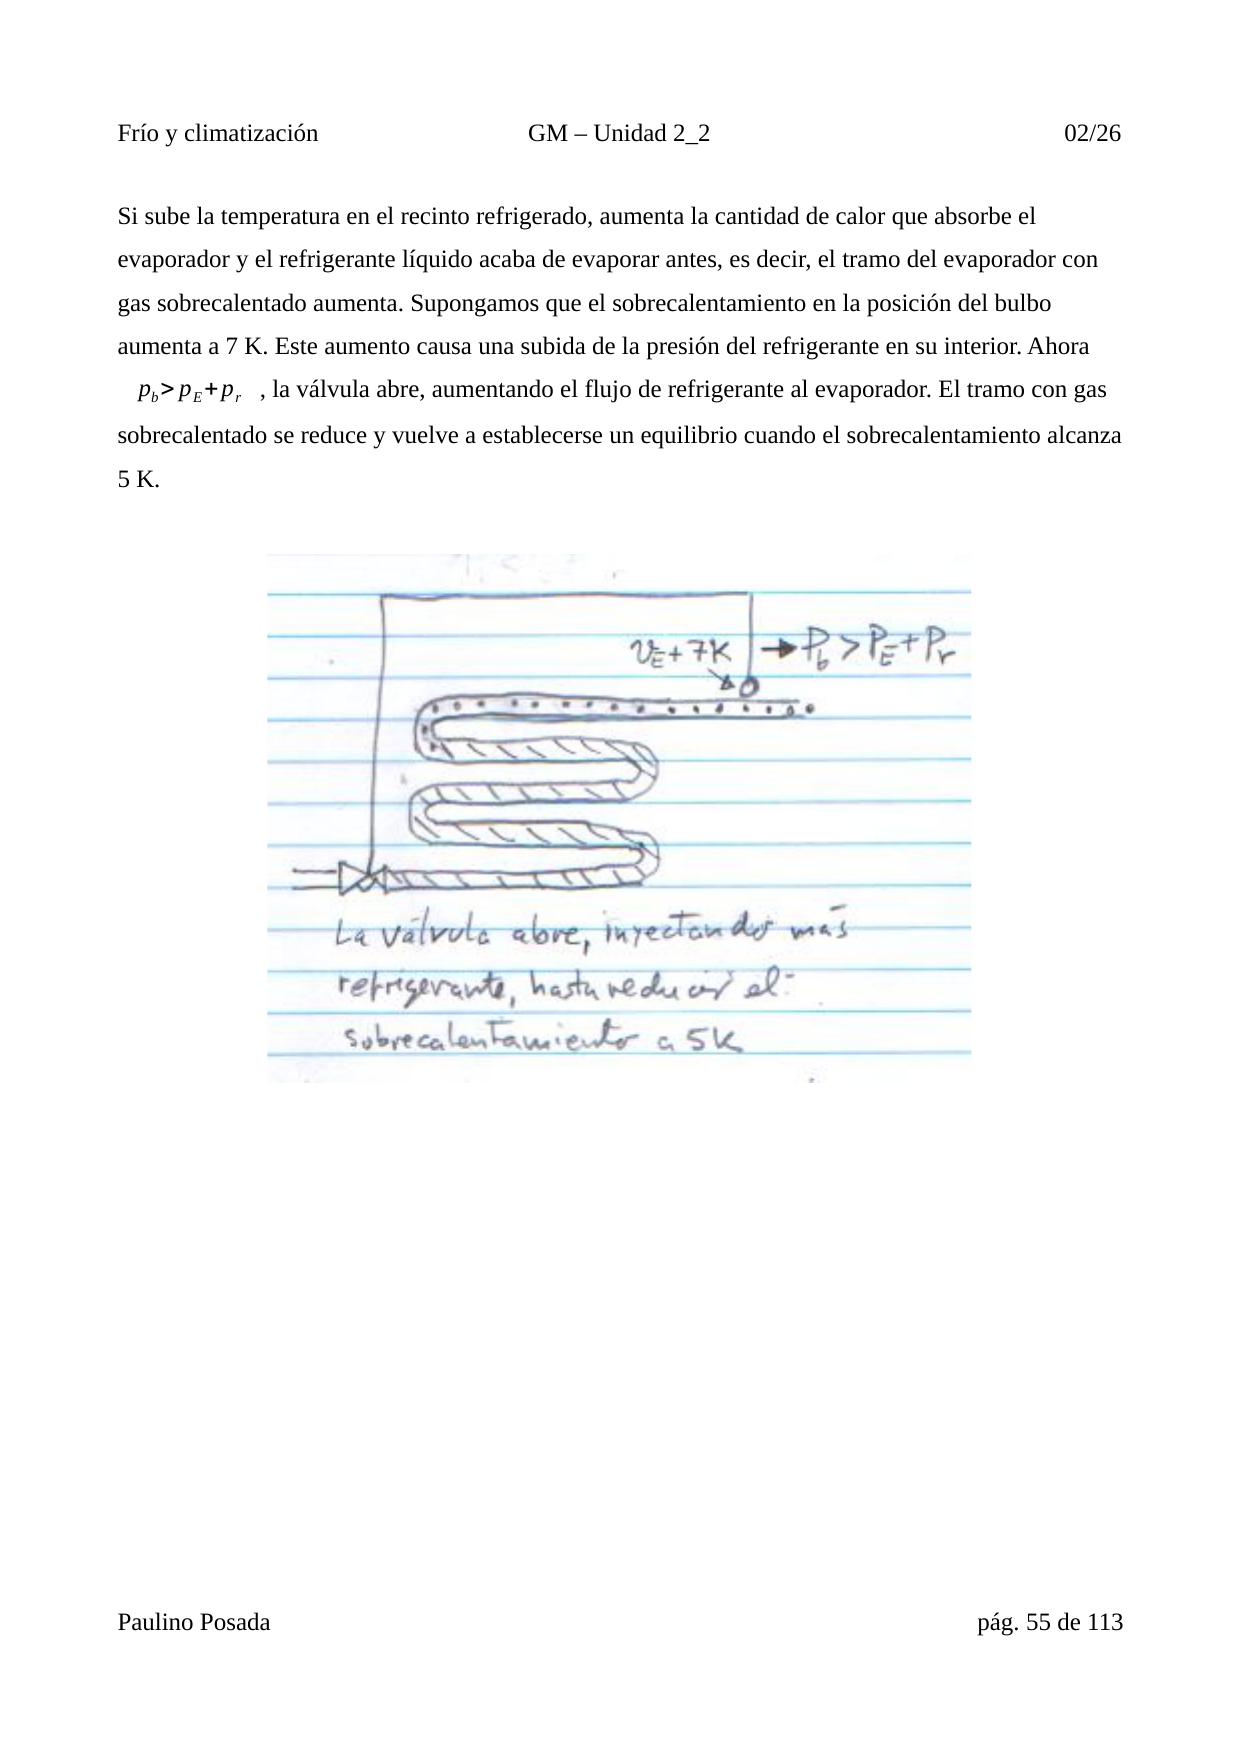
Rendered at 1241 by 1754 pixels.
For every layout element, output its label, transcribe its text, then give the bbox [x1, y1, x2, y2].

picture [267, 554, 972, 1083]
text Si sube la temperatura en el recinto refrigerado, aumenta la cantidad de calor que absorbe el evaporador y el refrigerante líquido acaba de evaporar antes, es decir, el tramo del evaporador con gas sobrecalentado aumenta. Supongamos que el sobrecalentamiento en la posición del bulbo aumenta a 7 K. Este aumento causa una subida de la presión del refrigerante en su interior. Ahora , la válvula abre, aumentando el flujo de refrigerante al evaporador. El tramo con gas sobrecalentado se reduce y vuelve a establecerse un equilibrio cuando el sobrecalentamiento alcanza 5 K. [117, 201, 1123, 492]
